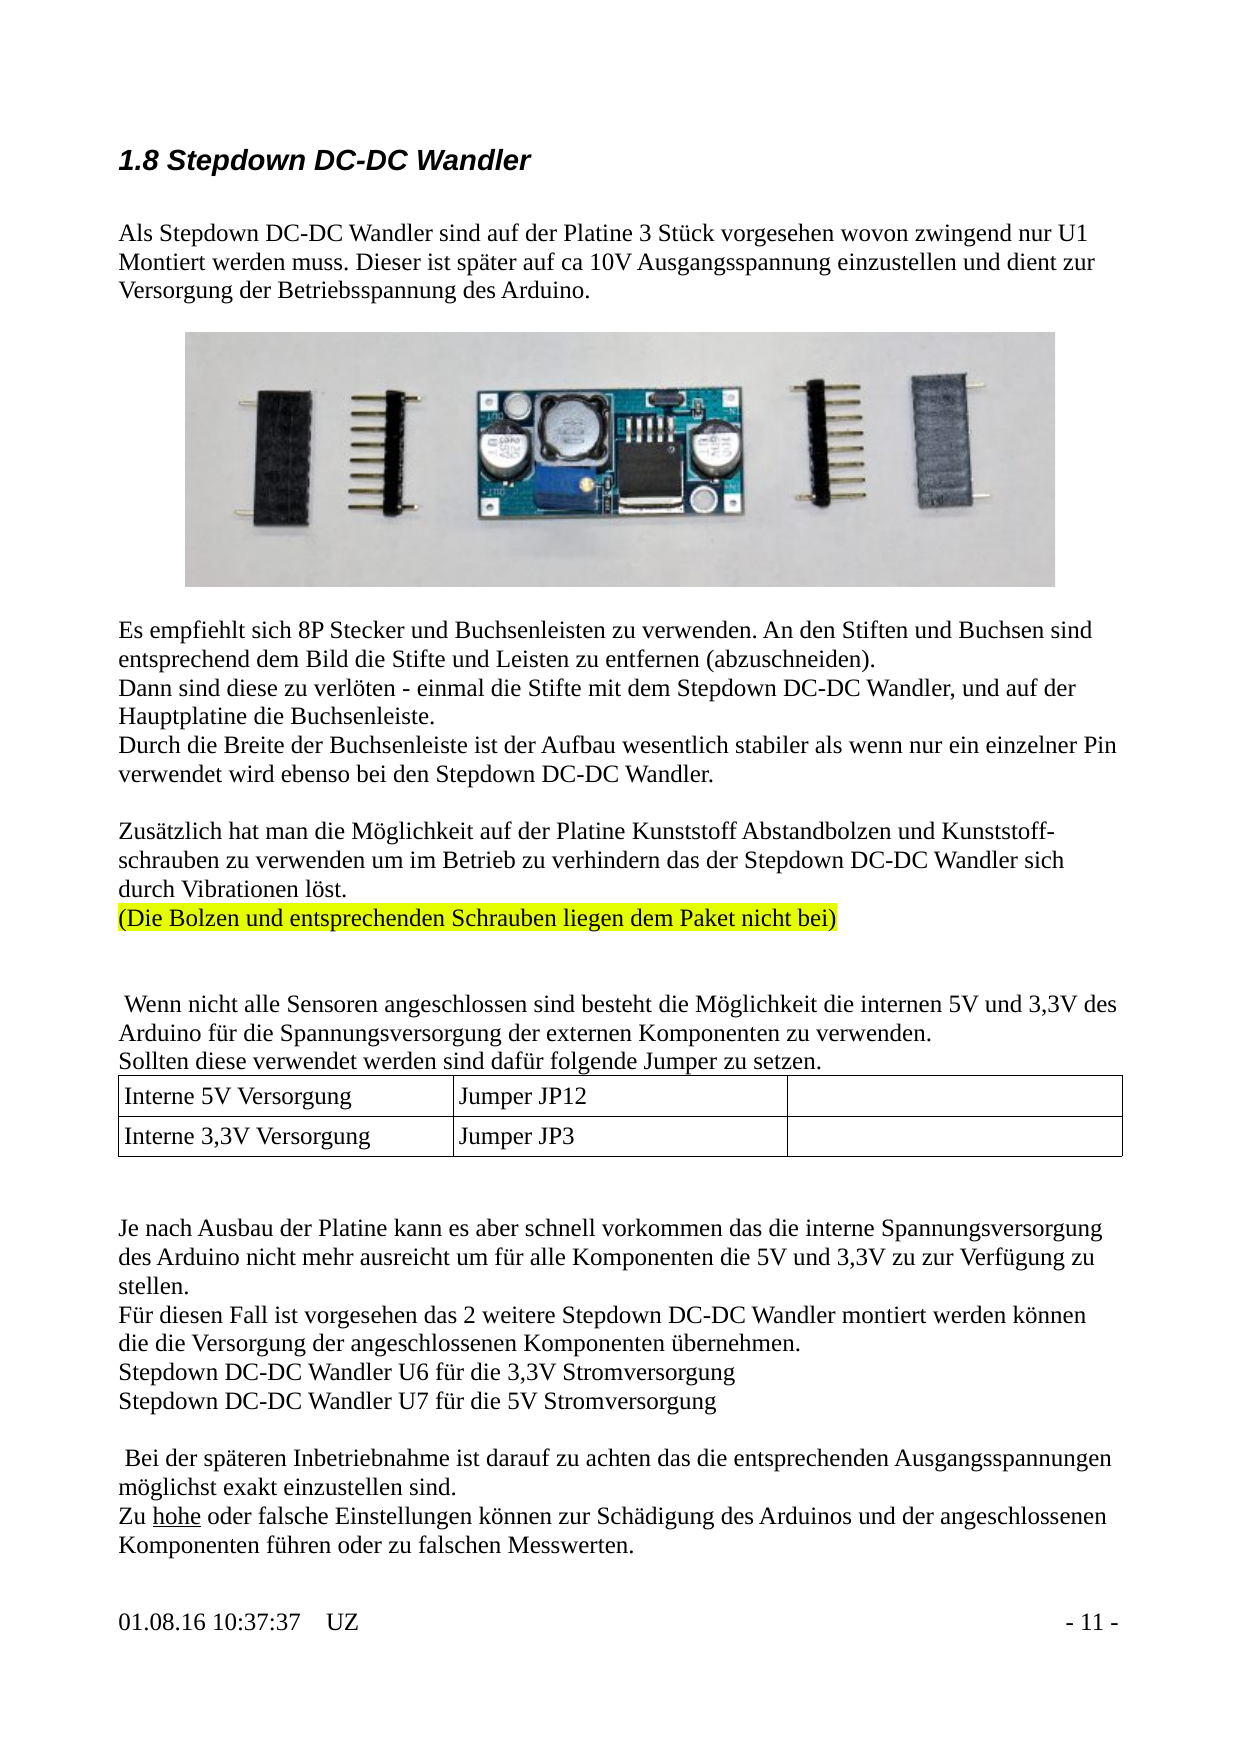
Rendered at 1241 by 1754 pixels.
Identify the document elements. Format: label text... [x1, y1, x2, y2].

text Stepdown DC-DC Wandler U6 für die 3,3V Stromversorgung [118, 1357, 1122, 1386]
text (Die Bolzen und entsprechenden Schrauben liegen dem Paket nicht bei) [118, 903, 1122, 931]
text Je nach Ausbau der Platine kann es aber schnell vorkommen das die interne Spannungsversorgung des Arduino nicht mehr ausreicht um für alle Komponenten die 5V und 3,3V zu zur Verfügung zu stellen. [118, 1213, 1122, 1300]
text Zusätzlich hat man die Möglichkeit auf der Platine Kunststoff Abstandbolzen und Kunststoff-schrauben zu verwenden um im Betrieb zu verhindern das der Stepdown DC-DC Wandler sich durch Vibrationen löst. [118, 816, 1122, 903]
text Es empfiehlt sich 8P Stecker und Buchsenleisten zu verwenden. An den Stiften und Buchsen sind entsprechend dem Bild die Stifte und Leisten zu entfernen (abzuschneiden). [118, 615, 1122, 673]
text Sollten diese verwendet werden sind dafür folgende Jumper zu setzen. [118, 1046, 1122, 1075]
text Zu hohe oder falsche Einstellungen können zur Schädigung des Arduinos und der angeschlossenen Komponenten führen oder zu falschen Messwerten. [118, 1501, 1122, 1558]
text Dann sind diese zu verlöten - einmal die Stifte mit dem Stepdown DC-DC Wandler, und auf der Hauptplatine die Buchsenleiste. [118, 673, 1122, 730]
table_header [788, 1076, 1122, 1116]
picture [185, 332, 1055, 587]
table_cell [788, 1117, 1122, 1156]
table_header Interne 5V Versorgung [119, 1076, 453, 1116]
table_cell Jumper JP3 [454, 1117, 787, 1156]
text Stepdown DC-DC Wandler U7 für die 5V Stromversorgung [118, 1386, 1122, 1415]
text Als Stepdown DC-DC Wandler sind auf der Platine 3 Stück vorgesehen wovon zwingend nur U1 Montiert werden muss. Dieser ist später auf ca 10V Ausgangsspannung einzustellen und dient zur Versorgung der Betriebsspannung des Arduino. [118, 218, 1122, 304]
text Bei der späteren Inbetriebnahme ist darauf zu achten das die entsprechenden Ausgangsspannungen möglichst exakt einzustellen sind. [118, 1443, 1122, 1501]
text Wenn nicht alle Sensoren angeschlossen sind besteht die Möglichkeit die internen 5V und 3,3V des Arduino für die Spannungsversorgung der externen Komponenten zu verwenden. [118, 989, 1122, 1046]
text Durch die Breite der Buchsenleiste ist der Aufbau wesentlich stabiler als wenn nur ein einzelner Pin verwendet wird ebenso bei den Stepdown DC-DC Wandler. [118, 730, 1122, 788]
table_cell Interne 3,3V Versorgung [119, 1117, 453, 1156]
table_header Jumper JP12 [454, 1076, 787, 1116]
subtitle 1.8 Stepdown DC-DC Wandler [118, 143, 1122, 177]
text Für diesen Fall ist vorgesehen das 2 weitere Stepdown DC-DC Wandler montiert werden können die die Versorgung der angeschlossenen Komponenten übernehmen. [118, 1300, 1122, 1357]
